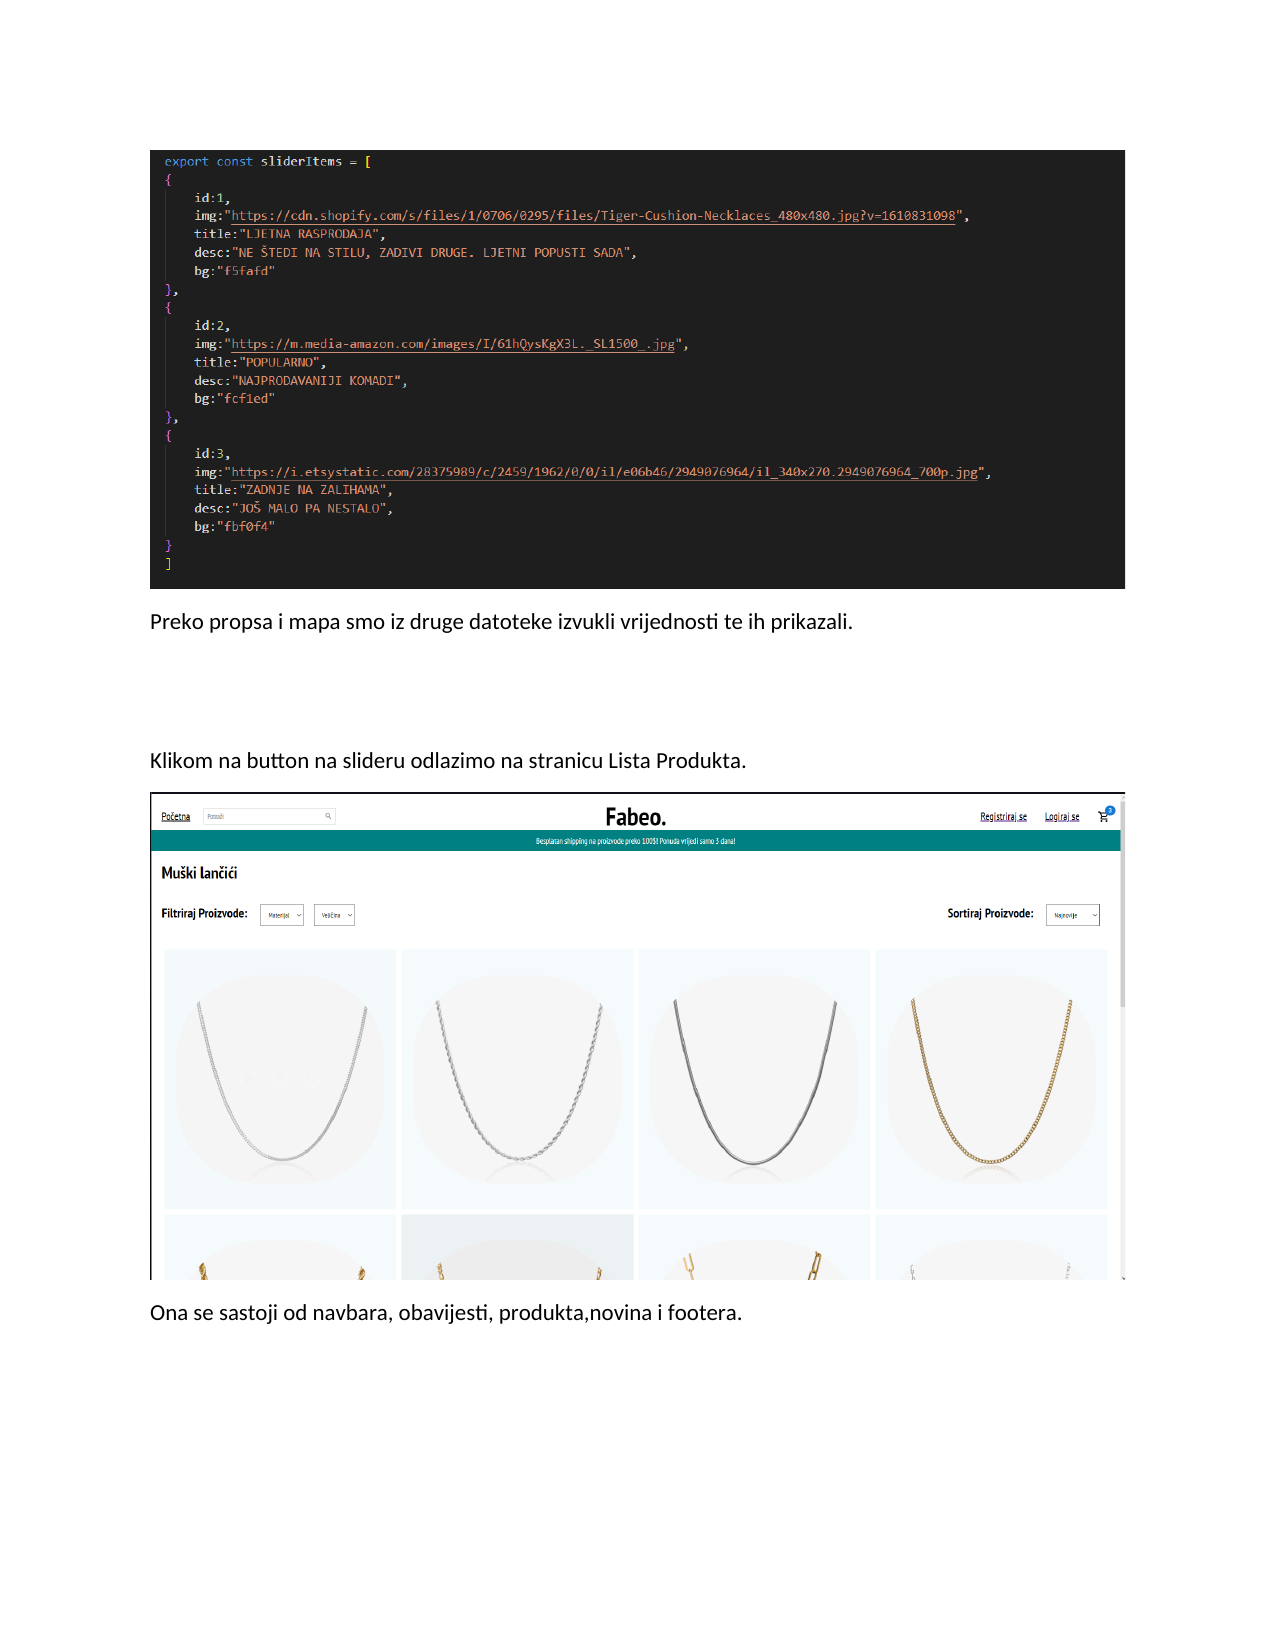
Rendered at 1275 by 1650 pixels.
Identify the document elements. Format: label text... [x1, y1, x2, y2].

text Preko propsa i mapa smo iz druge datoteke izvukli vrijednosti te ih prikazali. [150, 607, 1125, 635]
text Ona se sastoji od navbara, obavijesti, produkta,novina i footera. [150, 1298, 1125, 1326]
text Klikom na button na slideru odlazimo na stranicu Lista Produkta. [150, 746, 1125, 774]
